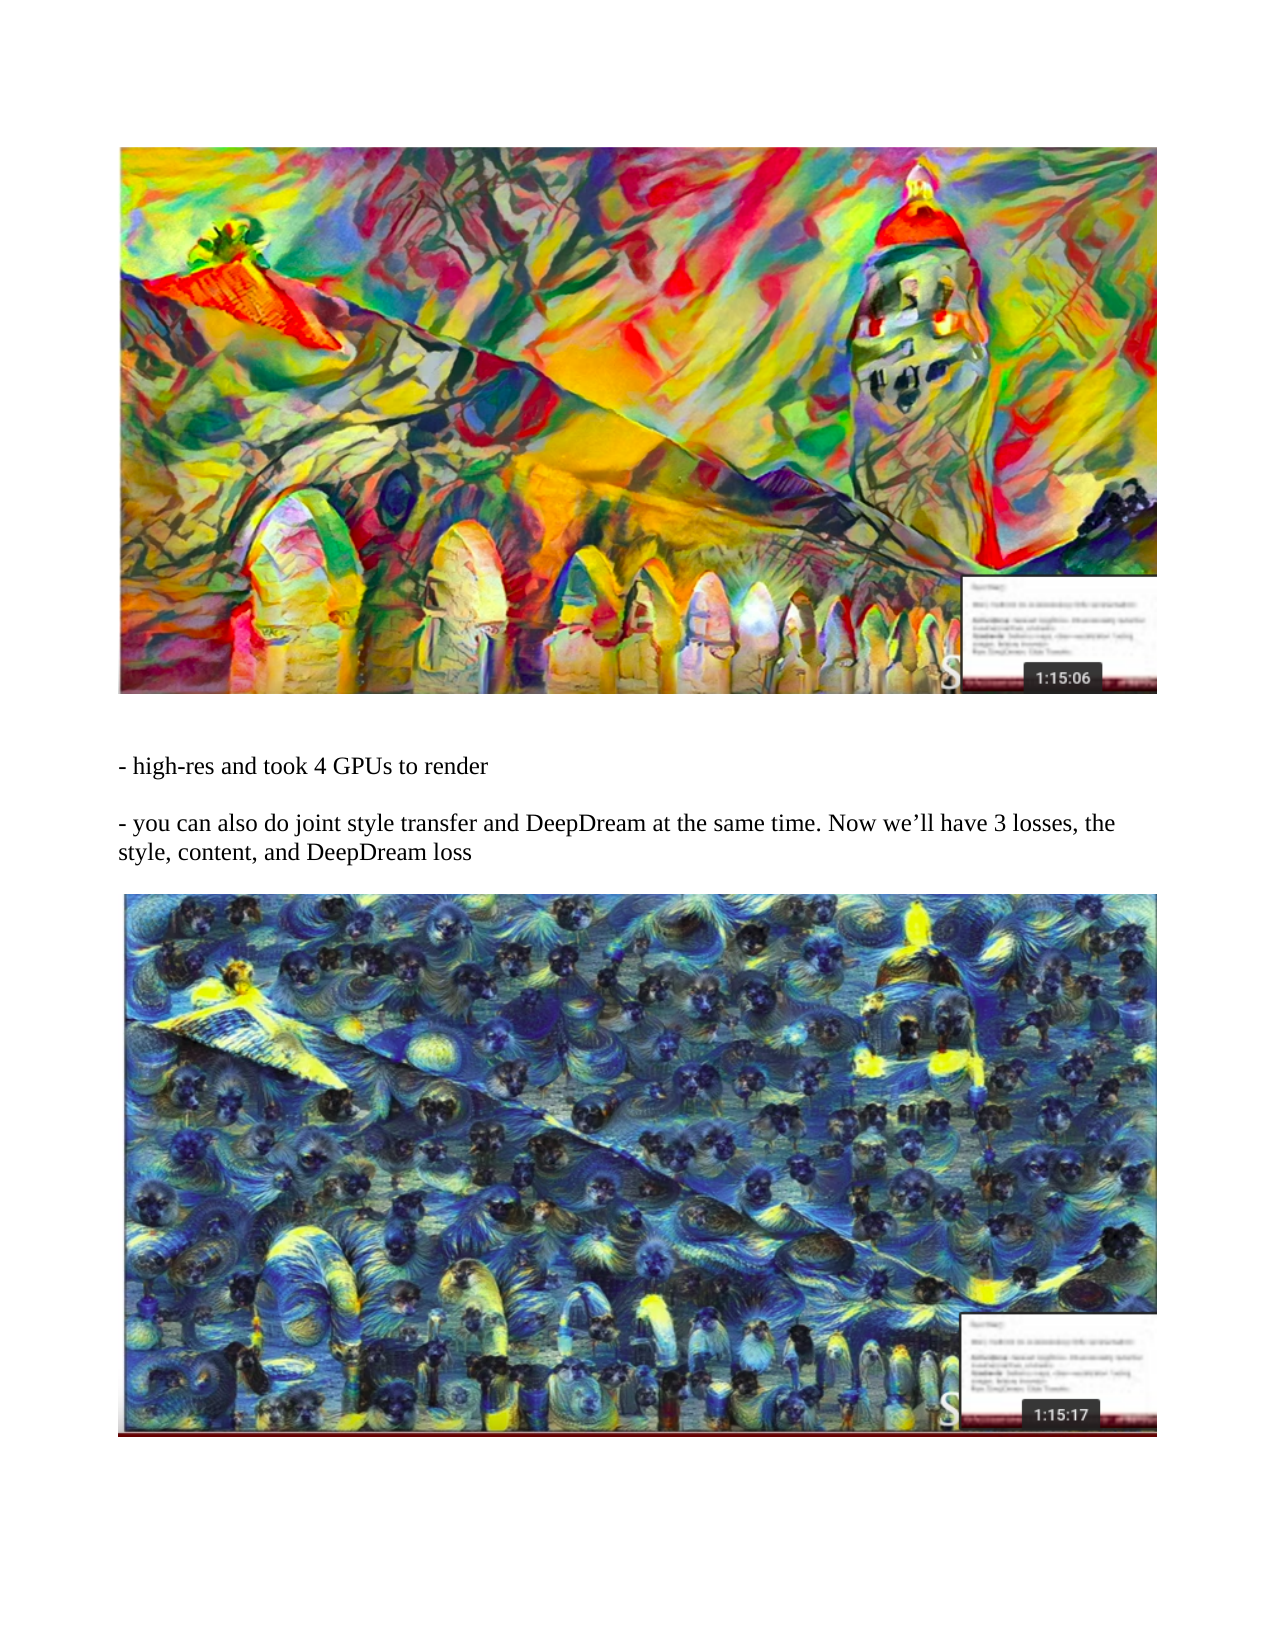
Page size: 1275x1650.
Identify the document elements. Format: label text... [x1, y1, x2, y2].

picture [118, 146, 1157, 694]
text - you can also do joint style transfer and DeepDream at the same time. Now we’ll have 3 losses, the style, content, and DeepDream loss [118, 808, 1157, 866]
text - high-res and took 4 GPUs to render [118, 751, 1157, 780]
picture [118, 894, 1157, 1437]
